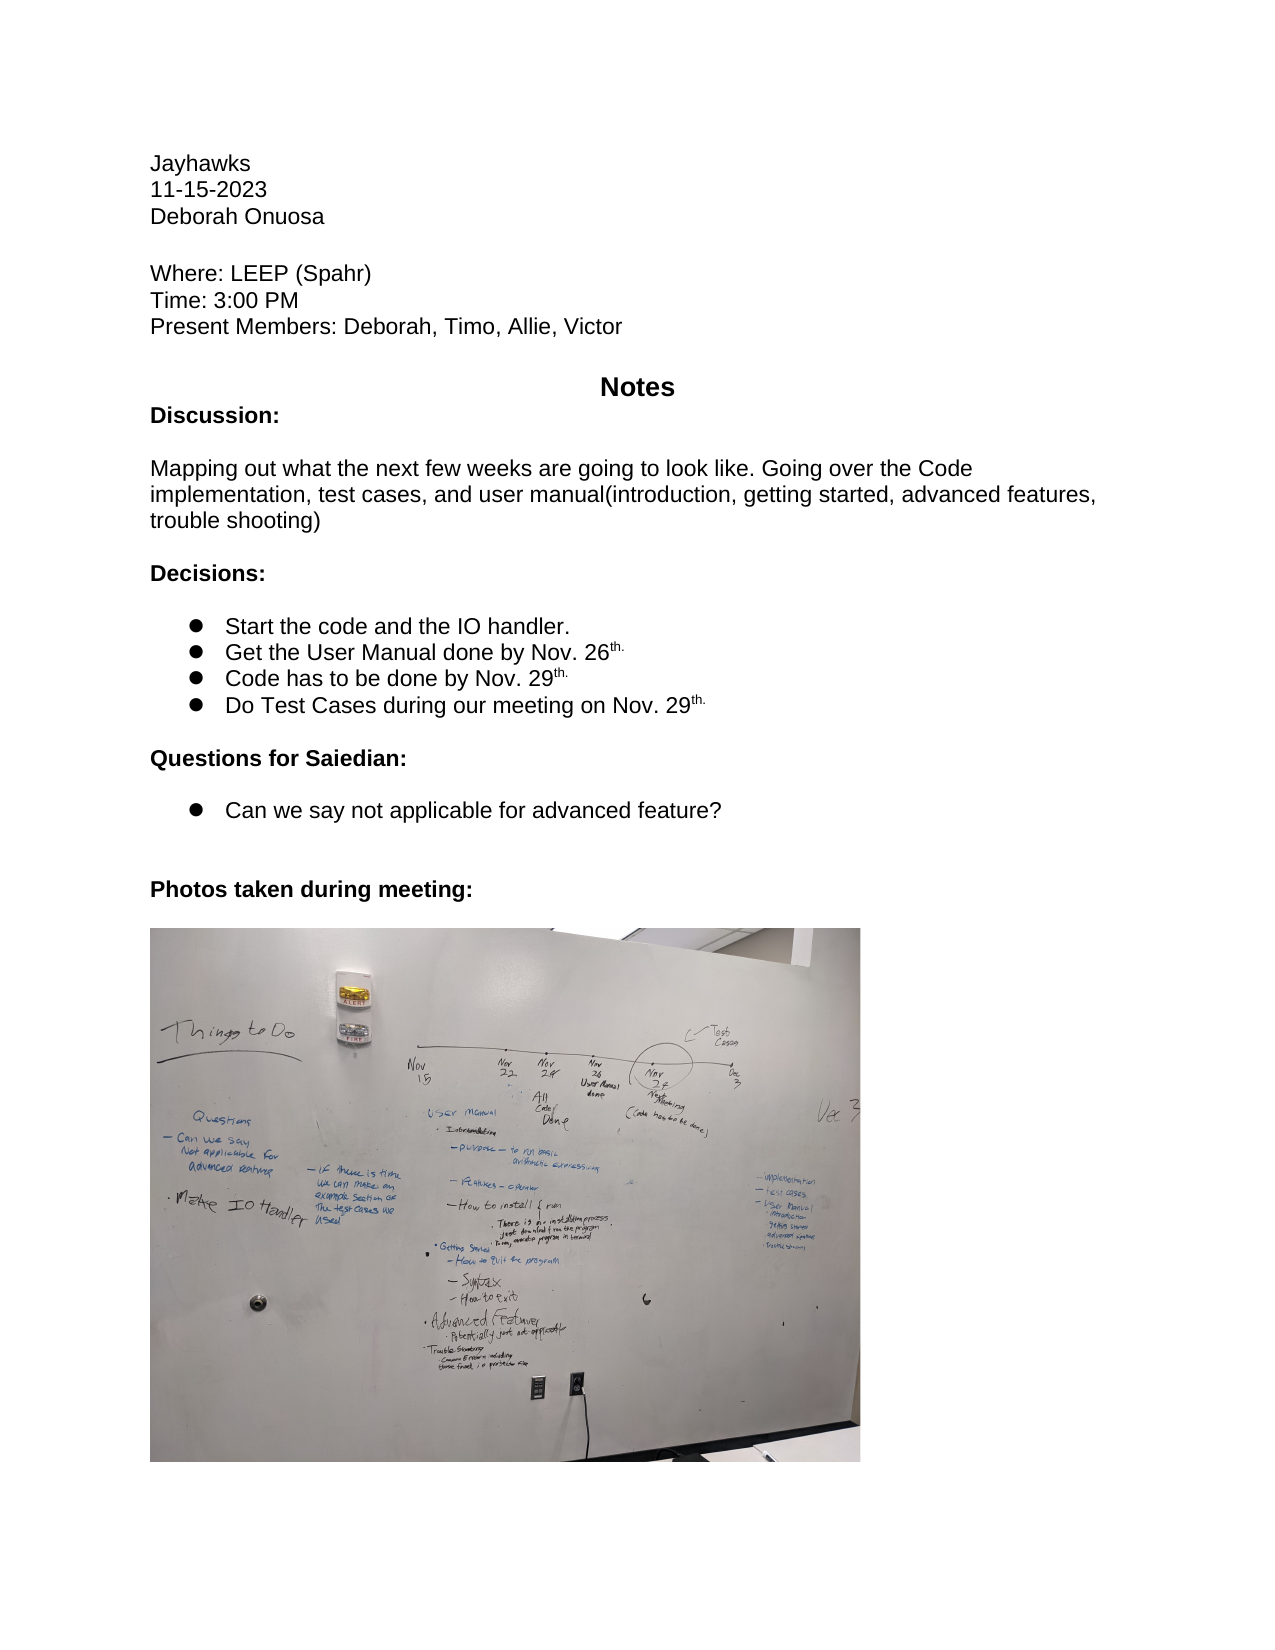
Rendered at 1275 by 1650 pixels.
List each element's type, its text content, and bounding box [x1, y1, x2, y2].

list Can we say not applicable for advanced feature? [187, 797, 1125, 823]
text Time: 3:00 PM [150, 287, 1125, 313]
text 11-15-2023 [150, 176, 1125, 203]
text Where: LEEP (Spahr) [150, 260, 1125, 287]
text Discussion: [150, 402, 1125, 428]
text Mapping out what the next few weeks are going to look like. Going over the Code implementation, test cases, and user manual(introduction, getting started, advanced features, trouble shooting) [150, 454, 1125, 534]
picture [150, 928, 861, 1462]
text Present Members: Deborah, Timo, Allie, Victor [150, 313, 1125, 339]
text Questions for Saiedian: [150, 744, 1125, 771]
list Do Test Cases during our meeting on Nov. 29th. [187, 692, 1125, 718]
text Notes [150, 371, 1125, 402]
text Decisions: [150, 560, 1125, 586]
text Jayhawks [150, 150, 1125, 176]
text Photos taken during meeting: [150, 876, 1125, 903]
list Get the User Manual done by Nov. 26th. [187, 639, 1125, 665]
text Deborah Onuosa [150, 203, 1125, 229]
list Start the code and the IO handler. [187, 613, 1125, 639]
list Code has to be done by Nov. 29th. [187, 665, 1125, 692]
